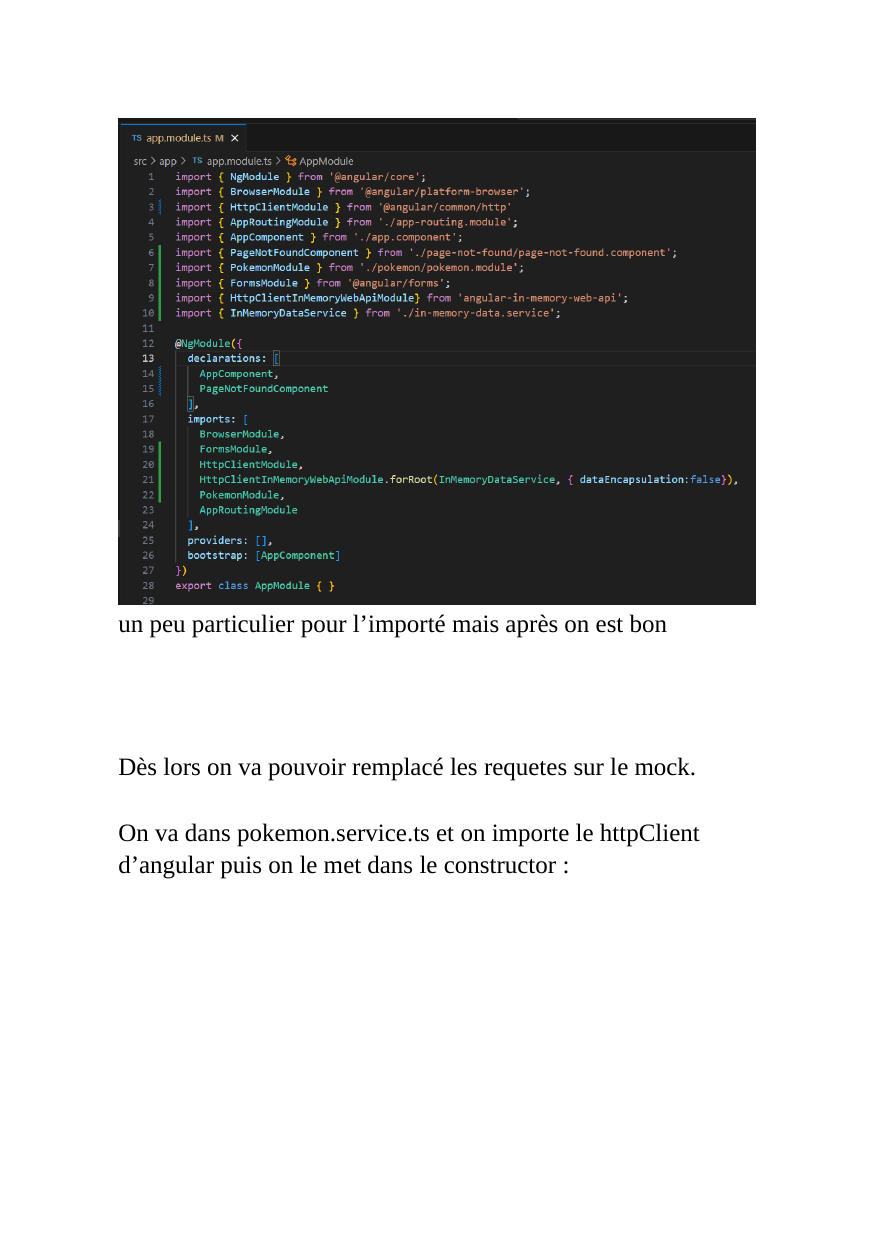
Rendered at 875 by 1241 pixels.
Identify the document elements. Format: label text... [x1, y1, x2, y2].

picture [118, 118, 756, 605]
text un peu particulier pour l’importé mais après on est bon [118, 605, 756, 637]
text Dès lors on va pouvoir remplacé les requetes sur le mock. On va dans pokemon.service.ts et on importe le httpClient d’angular puis on le met dans le constructor : [118, 752, 756, 879]
